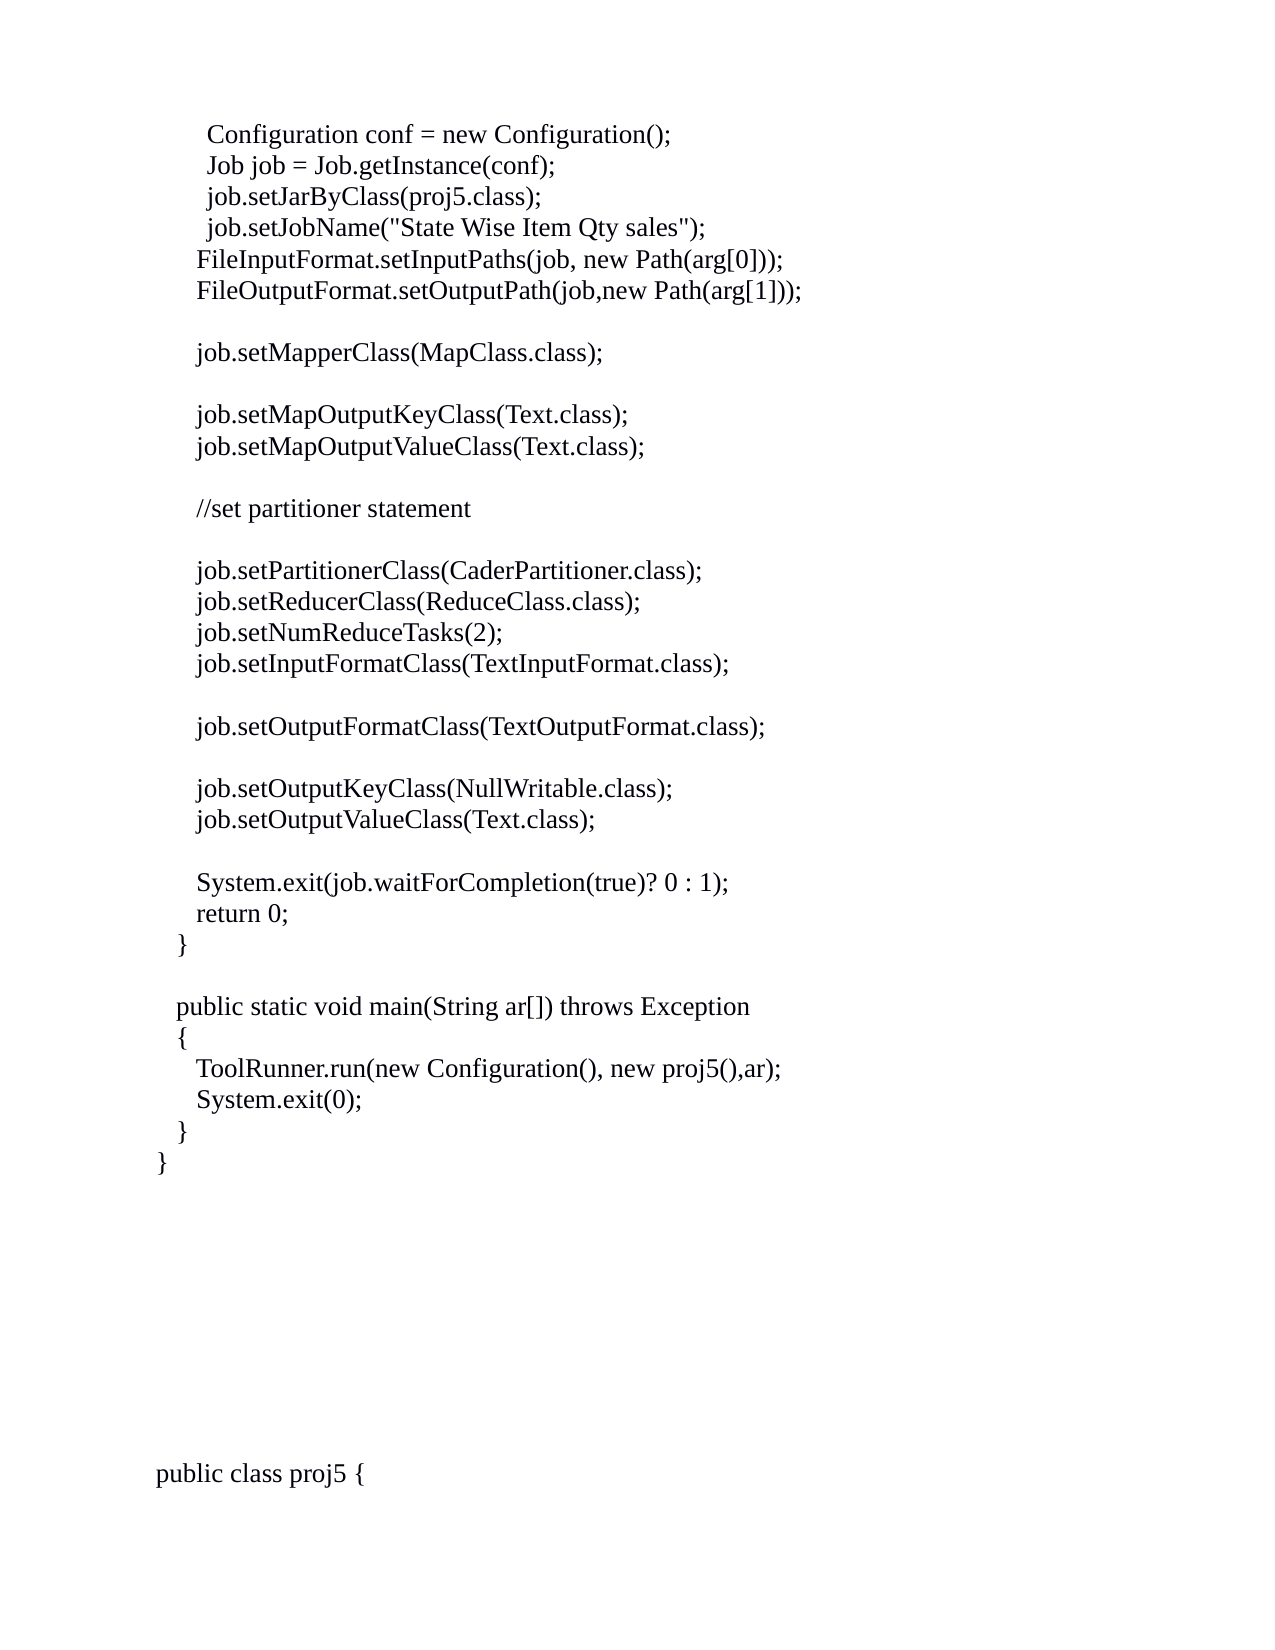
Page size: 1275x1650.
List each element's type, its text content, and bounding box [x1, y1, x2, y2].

text Job job = Job.getInstance(conf); [156, 149, 1157, 180]
text } [156, 1146, 1157, 1177]
text job.setOutputKeyClass(NullWritable.class); [156, 772, 1157, 803]
text job.setMapOutputValueClass(Text.class); [156, 429, 1157, 461]
text { [156, 1021, 1157, 1052]
text job.setNumReduceTasks(2); [156, 616, 1157, 648]
text job.setOutputValueClass(Text.class); [156, 803, 1157, 834]
text job.setPartitionerClass(CaderPartitioner.class); [156, 554, 1157, 585]
text public static void main(String ar[]) throws Exception [156, 990, 1157, 1021]
text FileInputFormat.setInputPaths(job, new Path(arg[0])); [156, 243, 1157, 274]
text //set partitioner statement [156, 492, 1157, 523]
text job.setMapperClass(MapClass.class); [156, 336, 1157, 367]
text public class proj5 { [156, 1457, 1157, 1488]
text System.exit(job.waitForCompletion(true)? 0 : 1); [156, 866, 1157, 897]
text System.exit(0); [156, 1084, 1157, 1115]
text FileOutputFormat.setOutputPath(job,new Path(arg[1])); [156, 274, 1157, 305]
text } [156, 1115, 1157, 1146]
text job.setInputFormatClass(TextInputFormat.class); [156, 648, 1157, 679]
text Configuration conf = new Configuration(); [156, 118, 1157, 149]
text job.setMapOutputKeyClass(Text.class); [156, 398, 1157, 429]
text job.setJobName("State Wise Item Qty sales"); [156, 212, 1157, 243]
text } [156, 928, 1157, 959]
text return 0; [156, 897, 1157, 928]
text job.setJarByClass(proj5.class); [156, 180, 1157, 212]
text job.setOutputFormatClass(TextOutputFormat.class); [156, 710, 1157, 741]
text job.setReducerClass(ReduceClass.class); [156, 585, 1157, 616]
text ToolRunner.run(new Configuration(), new proj5(),ar); [156, 1052, 1157, 1084]
